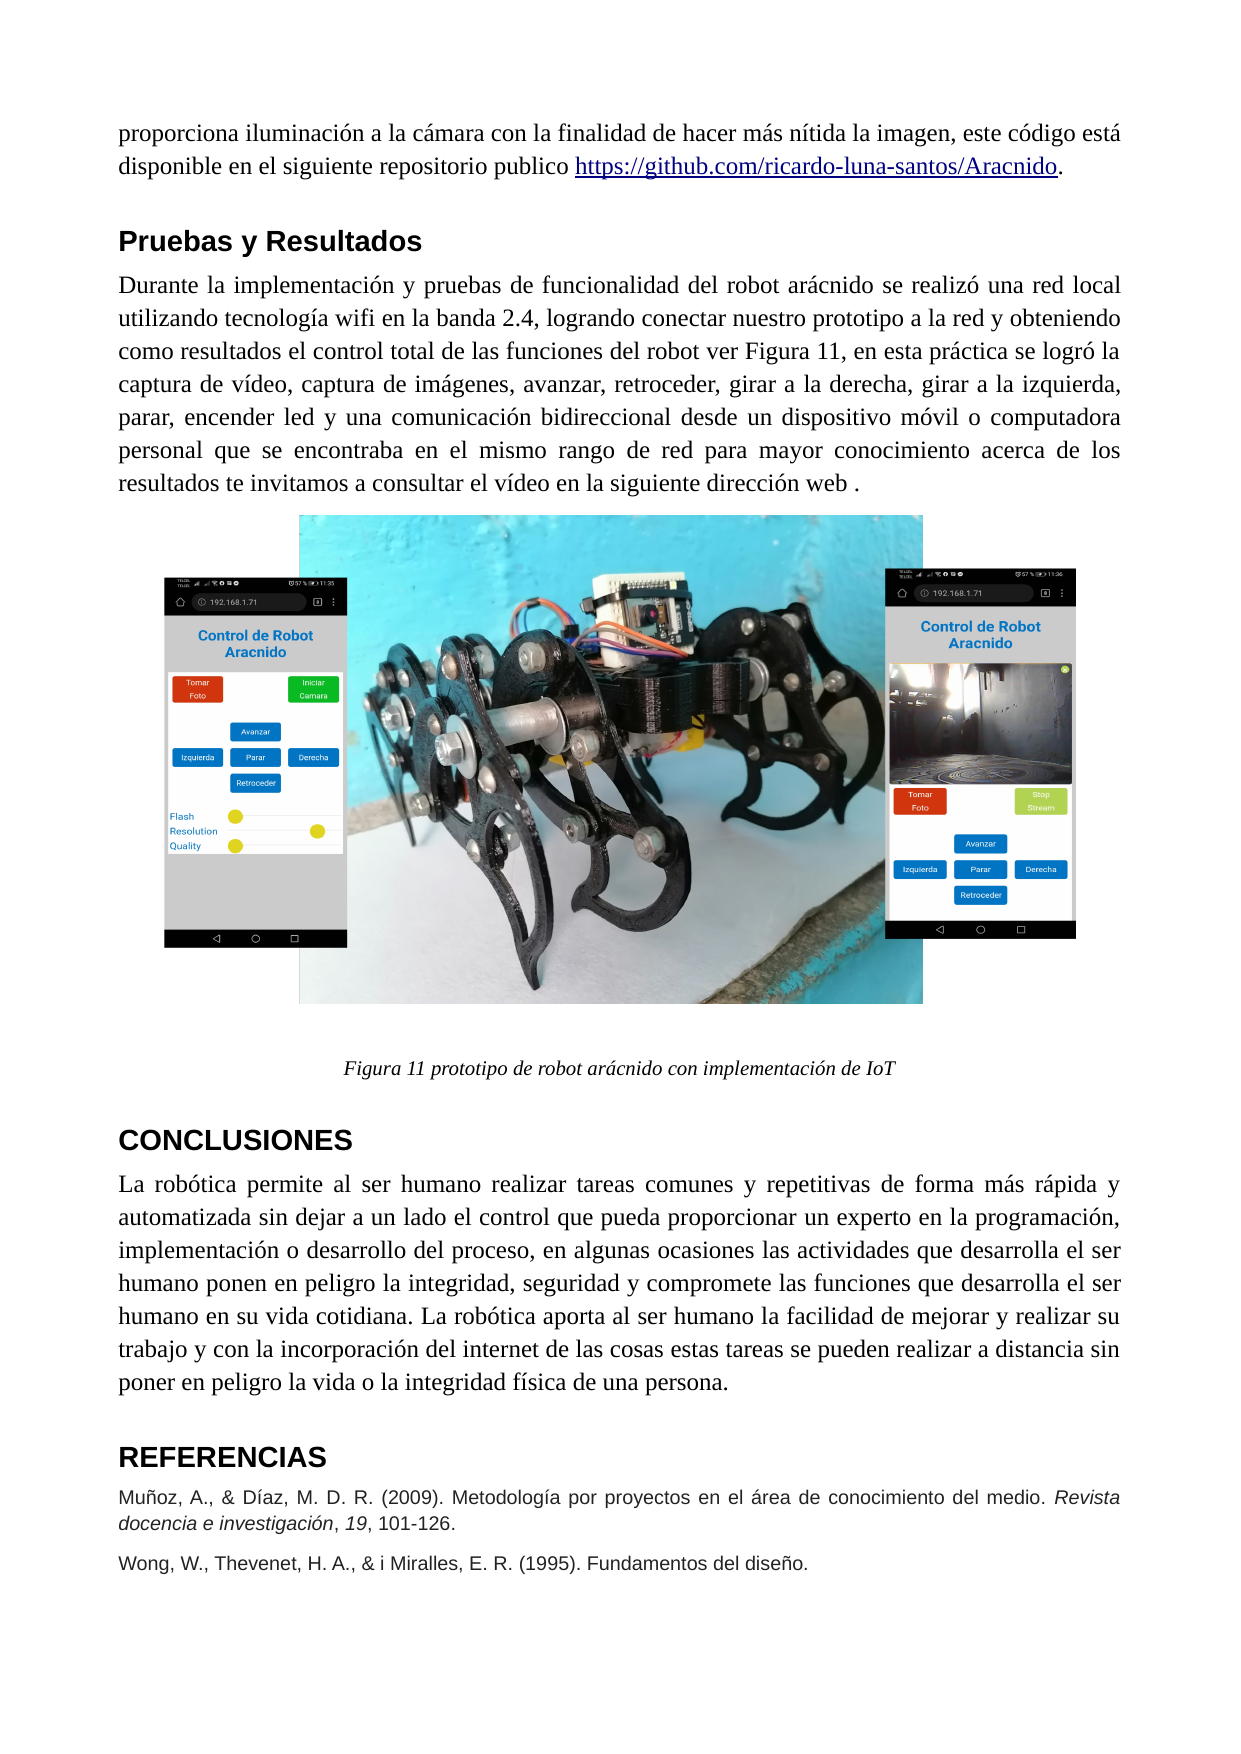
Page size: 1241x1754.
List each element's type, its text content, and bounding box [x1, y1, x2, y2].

subtitle CONCLUSIONES [118, 1123, 1122, 1156]
text Muñoz, A., & Díaz, M. D. R. (2009). Metodología por proyectos en el área de conocimiento del medio. Revista docencia e investigación, 19, 101-126. [118, 1486, 1122, 1534]
text Figura 11 prototipo de robot arácnido con implementación de IoT [118, 1056, 1122, 1080]
text Wong, W., Thevenet, H. A., & i Miralles, E. R. (1995). Fundamentos del diseño. [118, 1552, 1122, 1575]
subtitle REFERENCIAS [118, 1439, 1122, 1473]
text proporciona iluminación a la cámara con la finalidad de hacer más nítida la imagen, este código está disponible en el siguiente repositorio publico https://github.com/ricardo-luna-santos/Aracnido. [118, 118, 1122, 180]
subtitle Pruebas y Resultados [118, 224, 1122, 257]
text Durante la implementación y pruebas de funcionalidad del robot arácnido se realizó una red local utilizando tecnología wifi en la banda 2.4, logrando conectar nuestro prototipo a la red y obteniendo como resultados el control total de las funciones del robot ver Figura 11, en esta práctica se logró la captura de vídeo, captura de imágenes, avanzar, retroceder, girar a la derecha, girar a la izquierda, parar, encender led y una comunicación bidireccional desde un dispositivo móvil o computadora personal que se encontraba en el mismo rango de red para mayor conocimiento acerca de los resultados te invitamos a consultar el vídeo en la siguiente dirección web . [118, 270, 1122, 497]
text La robótica permite al ser humano realizar tareas comunes y repetitivas de forma más rápida y automatizada sin dejar a un lado el control que pueda proporcionar un experto en la programación, implementación o desarrollo del proceso, en algunas ocasiones las actividades que desarrolla el ser humano ponen en peligro la integridad, seguridad y compromete las funciones que desarrolla el ser humano en su vida cotidiana. La robótica aporta al ser humano la facilidad de mejorar y realizar su trabajo y con la incorporación del internet de las cosas estas tareas se pueden realizar a distancia sin poner en peligro la vida o la integridad física de una persona. [118, 1169, 1122, 1396]
